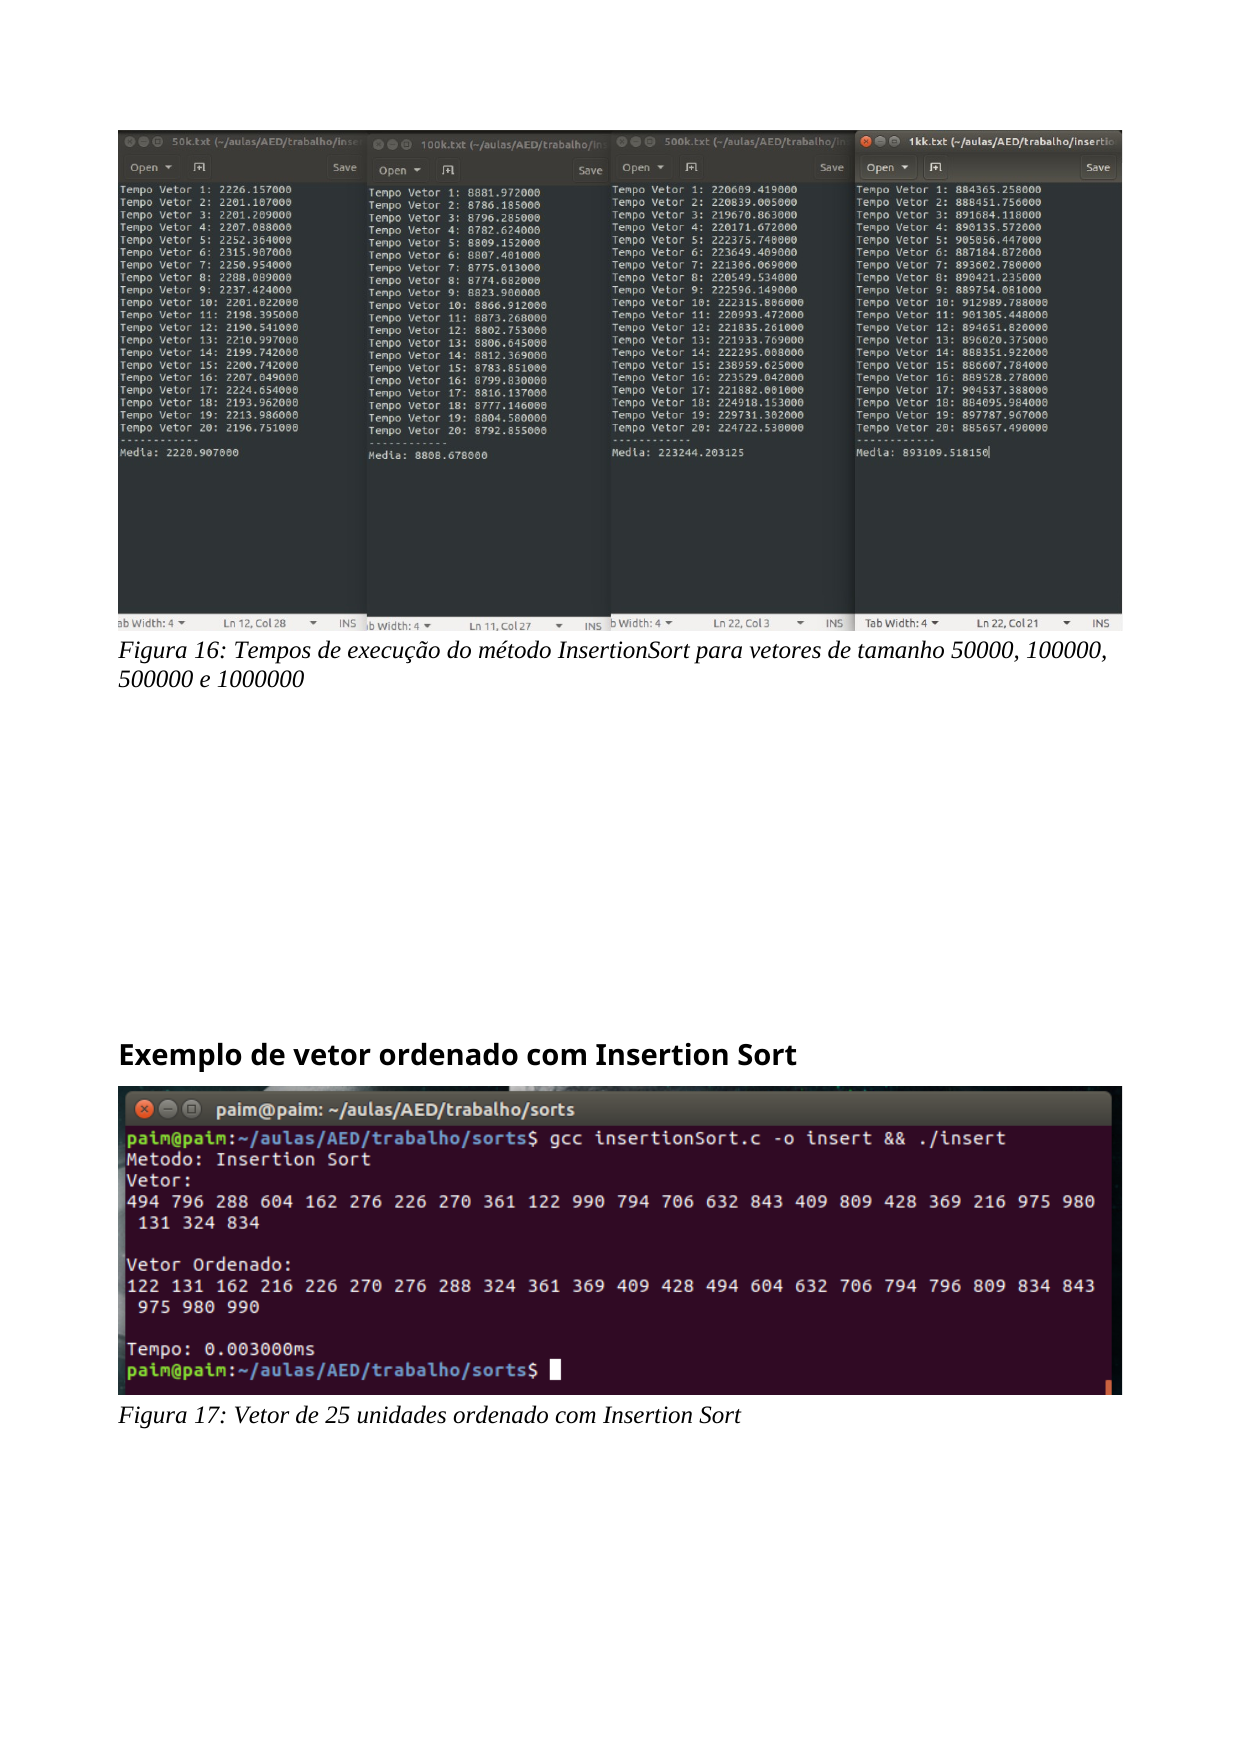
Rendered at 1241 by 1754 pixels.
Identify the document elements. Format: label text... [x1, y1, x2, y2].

picture [118, 1086, 1123, 1395]
text Figura 16: Tempos de execução do método InsertionSort para vetores de tamanho 50000, 100000, 500000 e 1000000 [118, 631, 1122, 693]
text Figura 17: Vetor de 25 unidades ordenado com Insertion Sort [118, 1395, 1122, 1429]
picture [118, 130, 1123, 631]
text Exemplo de vetor ordenado com Insertion Sort [118, 1034, 1122, 1073]
